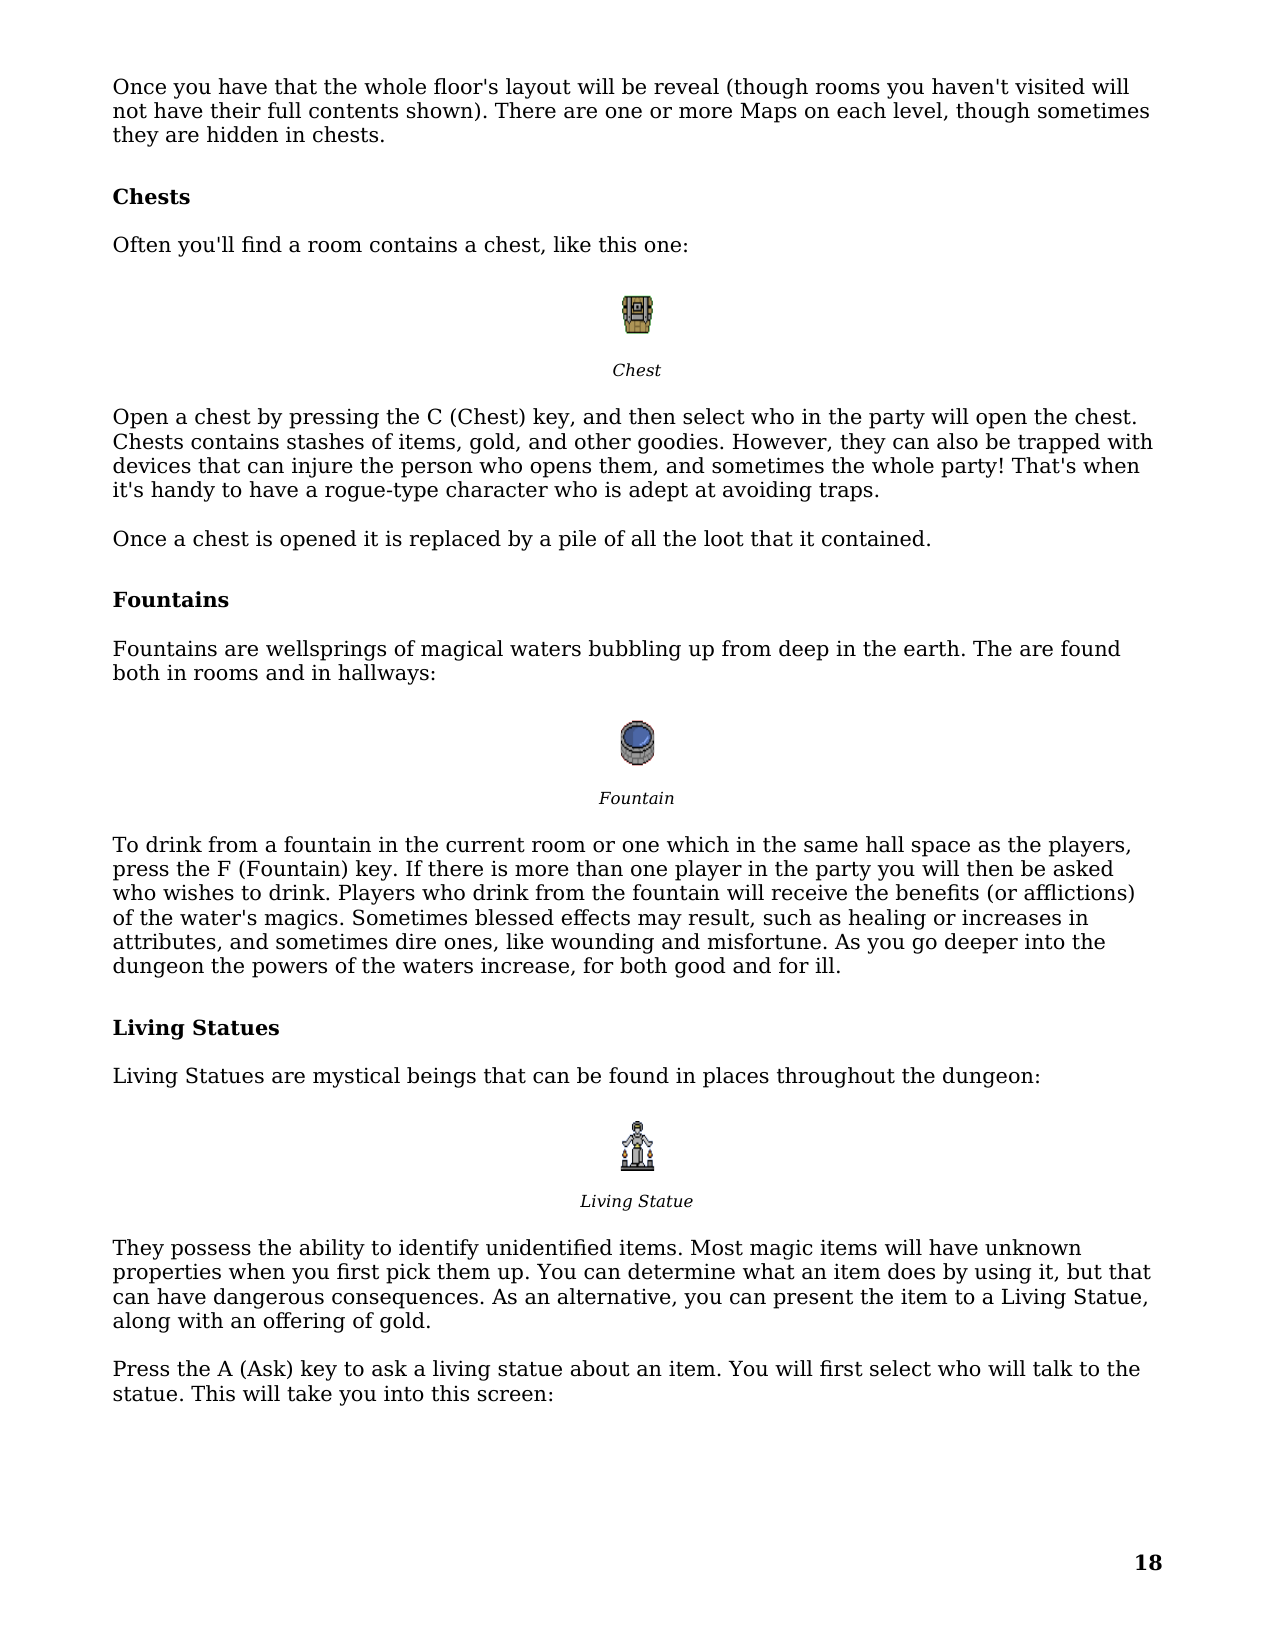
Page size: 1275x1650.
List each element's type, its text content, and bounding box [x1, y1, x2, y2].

text Press the A (Ask) key to ask a living statue about an item. You will first select who will talk to the statue. This will take you into this screen: [112, 1357, 1162, 1406]
text Living Statue [112, 1192, 1162, 1211]
text Once a chest is opened it is replaced by a pile of all the loot that it contained. [112, 527, 1162, 551]
picture [620, 1121, 655, 1171]
text Fountains are wellsprings of magical waters bubbling up from deep in the earth. The are found both in rooms and in hallways: [112, 637, 1162, 685]
subtitle Living Statues [112, 1015, 1162, 1040]
subtitle Chests [112, 184, 1162, 209]
text Fountain [112, 788, 1162, 808]
subtitle Fountains [112, 588, 1162, 612]
text They possess the ability to identify unidentified items. Most magic items will have unknown properties when you first pick them up. You can determine what an item does by using it, but that can have dangerous consequences. As an alternative, you can present the item to a Living Statue, along with an offering of gold. [112, 1236, 1162, 1333]
text Chest [112, 361, 1162, 380]
text Open a chest by pressing the C (Chest) key, and then select who in the party will open the chest. Chests contains stashes of items, gold, and other goodies. However, they can also be trapped with devices that can injure the person who opens them, and sometimes the whole party! That's when it's handy to have a rogue-type character who is adept at avoiding traps. [112, 405, 1162, 502]
text Living Statues are mystical beings that can be found in places throughout the dungeon: [112, 1064, 1162, 1088]
text Once you have that the whole floor's layout will be reveal (though rooms you haven't visited will not have their full contents shown). There are one or more Maps on each level, though sometimes they are hidden in chests. [112, 75, 1162, 148]
picture [620, 291, 655, 340]
text To drink from a fountain in the current room or one which in the same hall space as the players, press the F (Fountain) key. If there is more than one player in the party you will then be asked who wishes to drink. Players who drink from the fountain will receive the benefits (or afflictions) of the water's magics. Sometimes blessed effects may result, such as healing or increases in attributes, and sometimes dire ones, like wounding and misfortune. As you go deeper into the dungeon the powers of the waters increase, for both good and for ill. [112, 833, 1162, 978]
picture [620, 718, 655, 767]
text Often you'll find a room contains a chest, like this one: [112, 233, 1162, 258]
